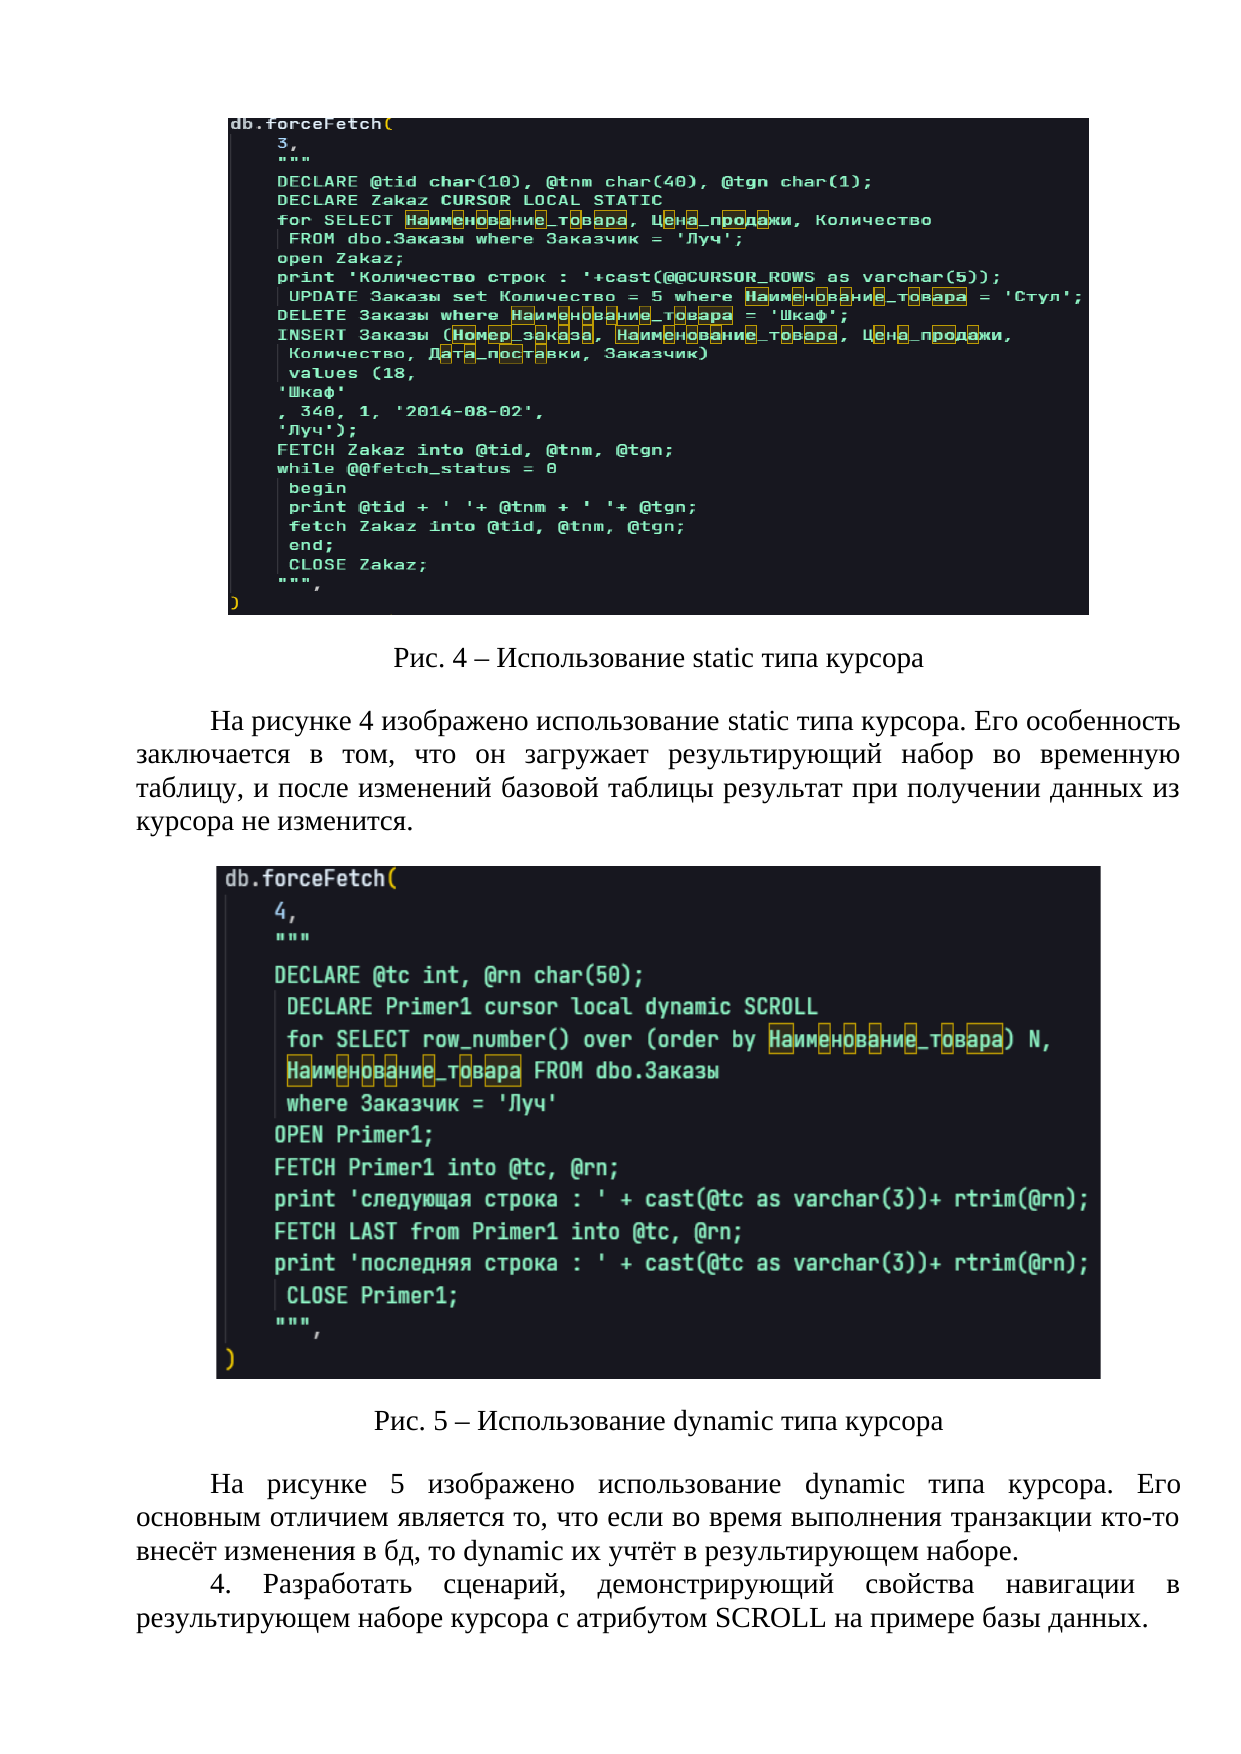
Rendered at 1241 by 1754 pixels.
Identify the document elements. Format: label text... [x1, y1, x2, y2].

text 4. Разработать сценарий, демонстрирующий свойства навигации в результирующем наборе курсора с атрибутом SCROLL на примере базы данных. [136, 1567, 1181, 1634]
text На рисунке 4 изображено использование static типа курсора. Его особенность заключается в том, что он загружает результирующий набор во временную таблицу, и после изменений базовой таблицы результат при получении данных из курсора не изменится. [136, 703, 1181, 837]
text На рисунке 5 изображено использование dynamic типа курсора. Его основным отличием является то, что если во время выполнения транзакции кто-то внесёт изменения в бд, то dynamic их учтёт в результирующем наборе. [136, 1466, 1181, 1567]
picture [228, 118, 1089, 615]
picture [216, 866, 1101, 1379]
text Рис. 5 – Использование dynamic типа курсора [136, 1403, 1181, 1437]
text Рис. 4 – Использование static типа курсора [136, 640, 1181, 673]
